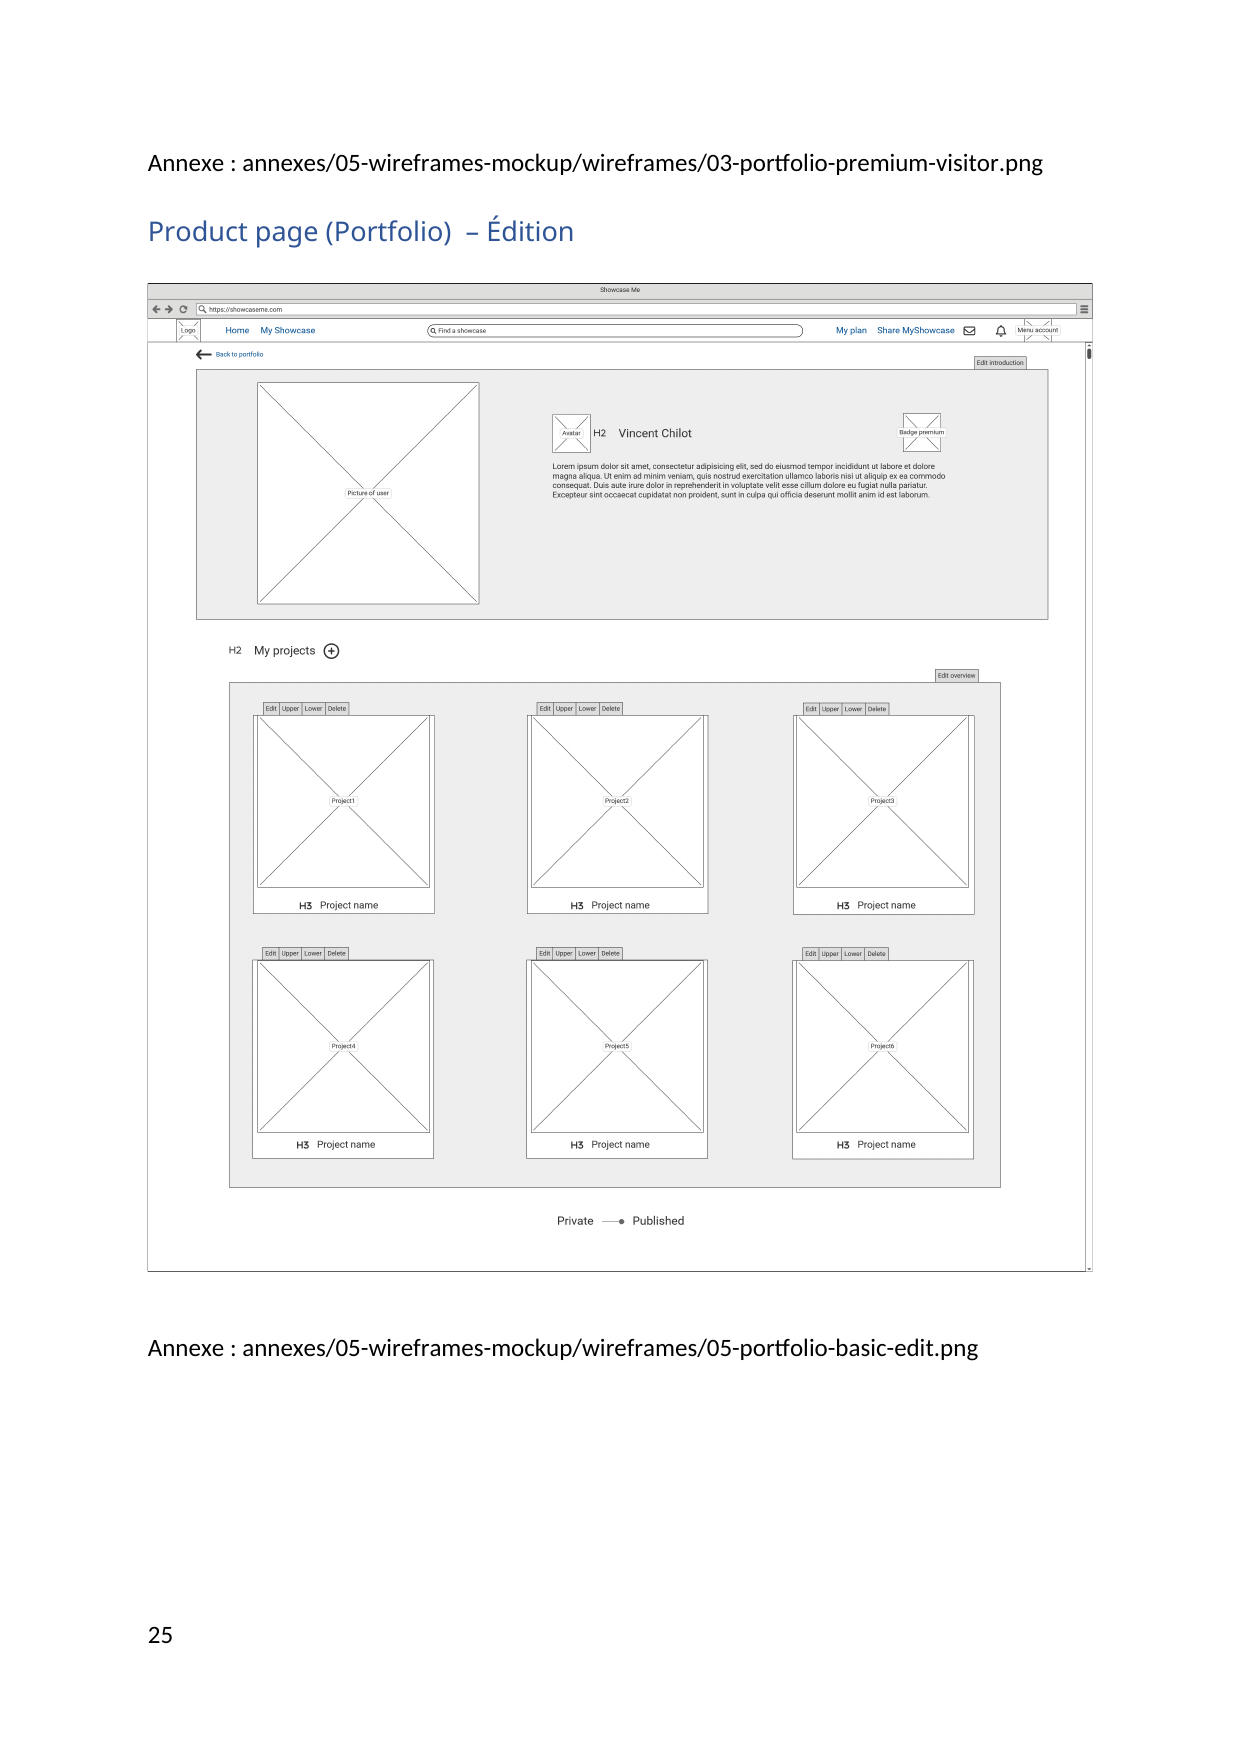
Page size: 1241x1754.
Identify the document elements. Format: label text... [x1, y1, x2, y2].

text Annexe : annexes/05-wireframes-mockup/wireframes/05-portfolio-basic-edit.png [148, 1332, 1093, 1363]
picture [147, 283, 1093, 1272]
text Annexe : annexes/05-wireframes-mockup/wireframes/03-portfolio-premium-visitor.png [148, 148, 1093, 178]
subtitle Product page (Portfolio) – Édition [148, 213, 1093, 250]
